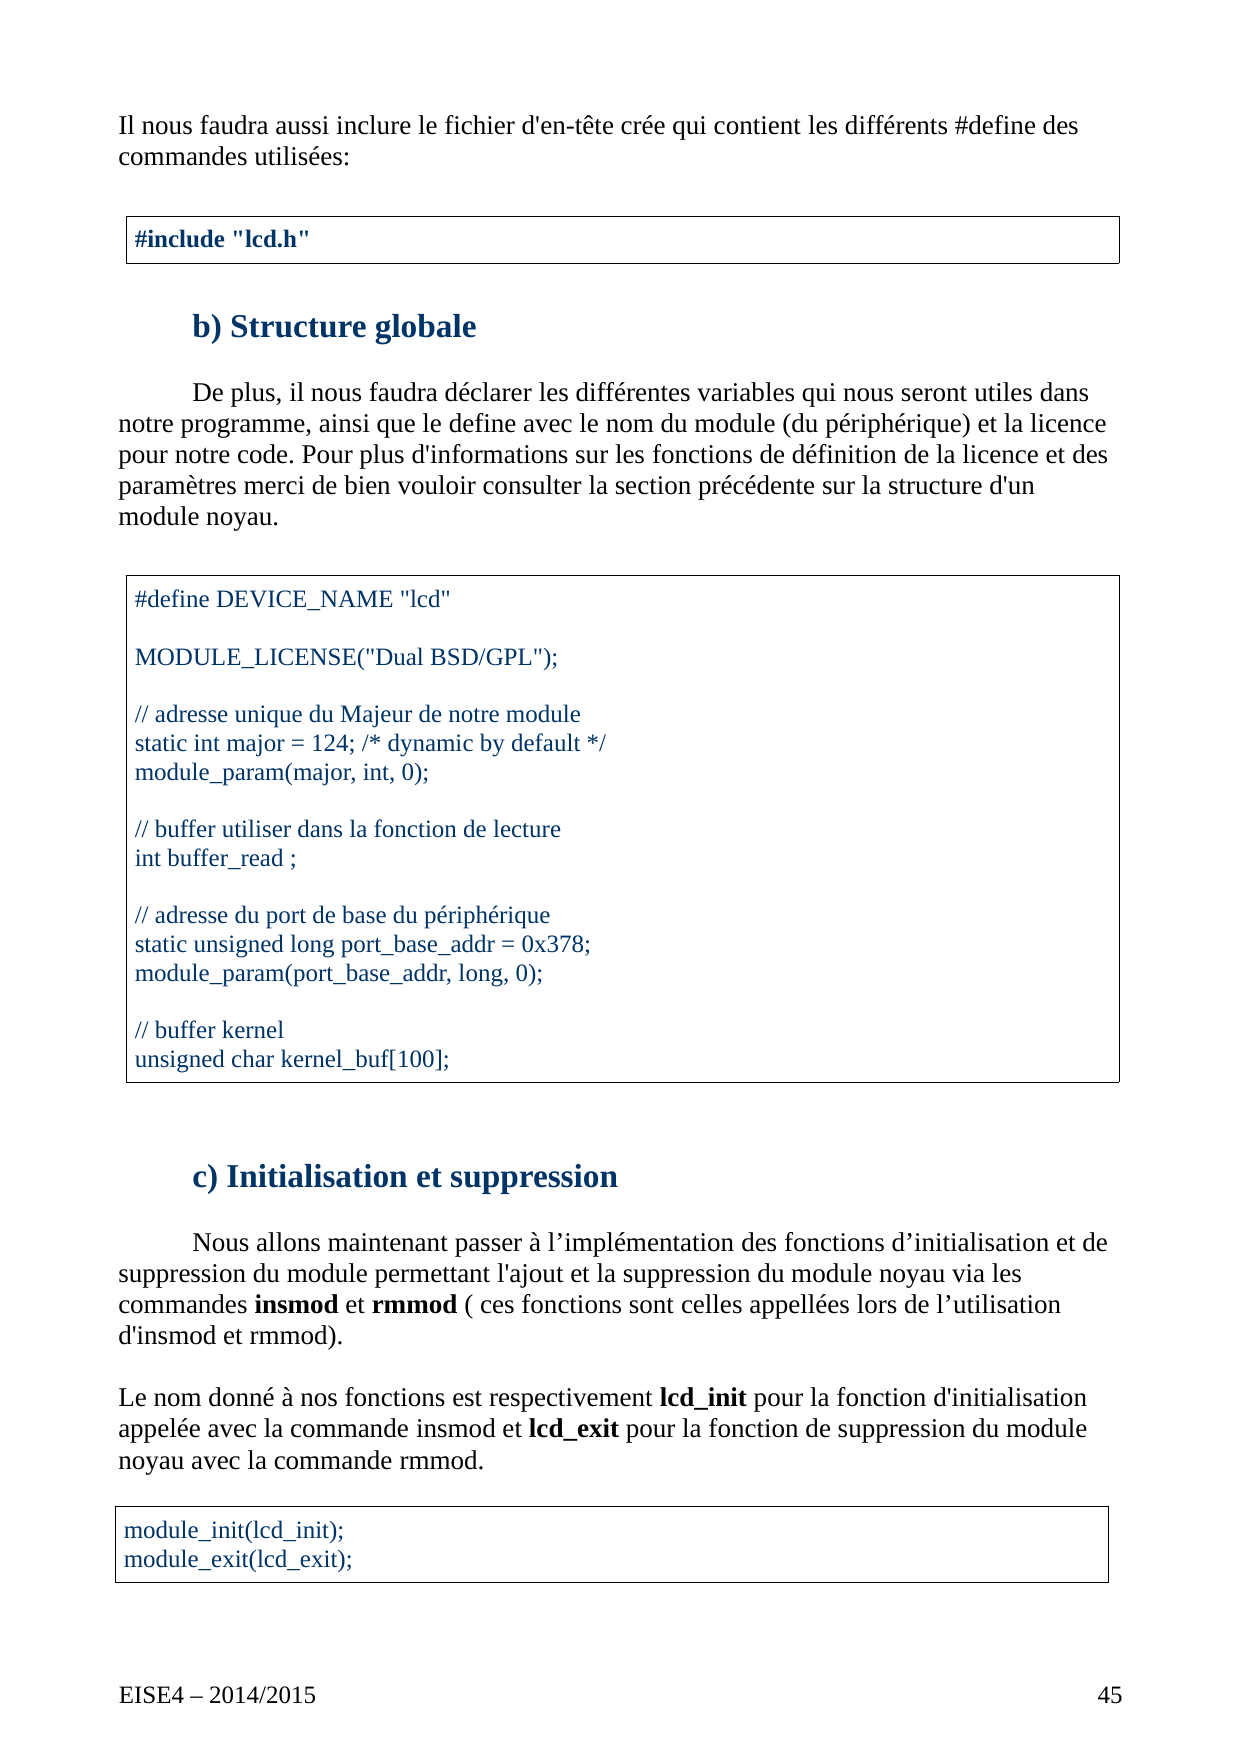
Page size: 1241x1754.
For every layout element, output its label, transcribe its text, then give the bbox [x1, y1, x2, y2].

text Le nom donné à nos fonctions est respectivement lcd_init pour la fonction d'initialisation appelée avec la commande insmod et lcd_exit pour la fonction de suppression du module noyau avec la commande rmmod. [118, 1350, 1122, 1475]
text #include "lcd.h" [134, 224, 1110, 253]
text c) Initialisation et suppression [118, 1156, 1122, 1194]
text // adresse unique du Majeur de notre module [134, 699, 1110, 728]
text // buffer kernel [134, 1016, 1110, 1044]
text MODULE_LICENSE("Dual BSD/GPL"); [134, 642, 1110, 671]
text module_init(lcd_init); [123, 1515, 1099, 1544]
text static int major = 124; /* dynamic by default */ [134, 728, 1110, 757]
text // adresse du port de base du périphérique [134, 901, 1110, 929]
text module_param(major, int, 0); [134, 757, 1110, 786]
text module_exit(lcd_exit); [123, 1544, 1099, 1573]
text b) Structure globale [118, 306, 1122, 344]
text De plus, il nous faudra déclarer les différentes variables qui nous seront utiles dans notre programme, ainsi que le define avec le nom du module (du périphérique) et la licence pour notre code. Pour plus d'informations sur les fonctions de définition de la licence et des paramètres merci de bien vouloir consulter la section précédente sur la structure d'un module noyau. [118, 376, 1122, 531]
text module_param(port_base_addr, long, 0); [134, 958, 1110, 987]
text #define DEVICE_NAME "lcd" [134, 584, 1110, 613]
text int buffer_read ; [134, 843, 1110, 872]
text Il nous faudra aussi inclure le fichier d'en-tête crée qui contient les différents #define des commandes utilisées: [118, 109, 1122, 172]
text unsigned char kernel_buf[100]; [134, 1044, 1110, 1073]
text static unsigned long port_base_addr = 0x378; [134, 929, 1110, 958]
text // buffer utiliser dans la fonction de lecture [134, 814, 1110, 843]
text Nous allons maintenant passer à l’implémentation des fonctions d’initialisation et de suppression du module permettant l'ajout et la suppression du module noyau via les commandes insmod et rmmod ( ces fonctions sont celles appellées lors de l’utilisation d'insmod et rmmod). [118, 1226, 1122, 1350]
